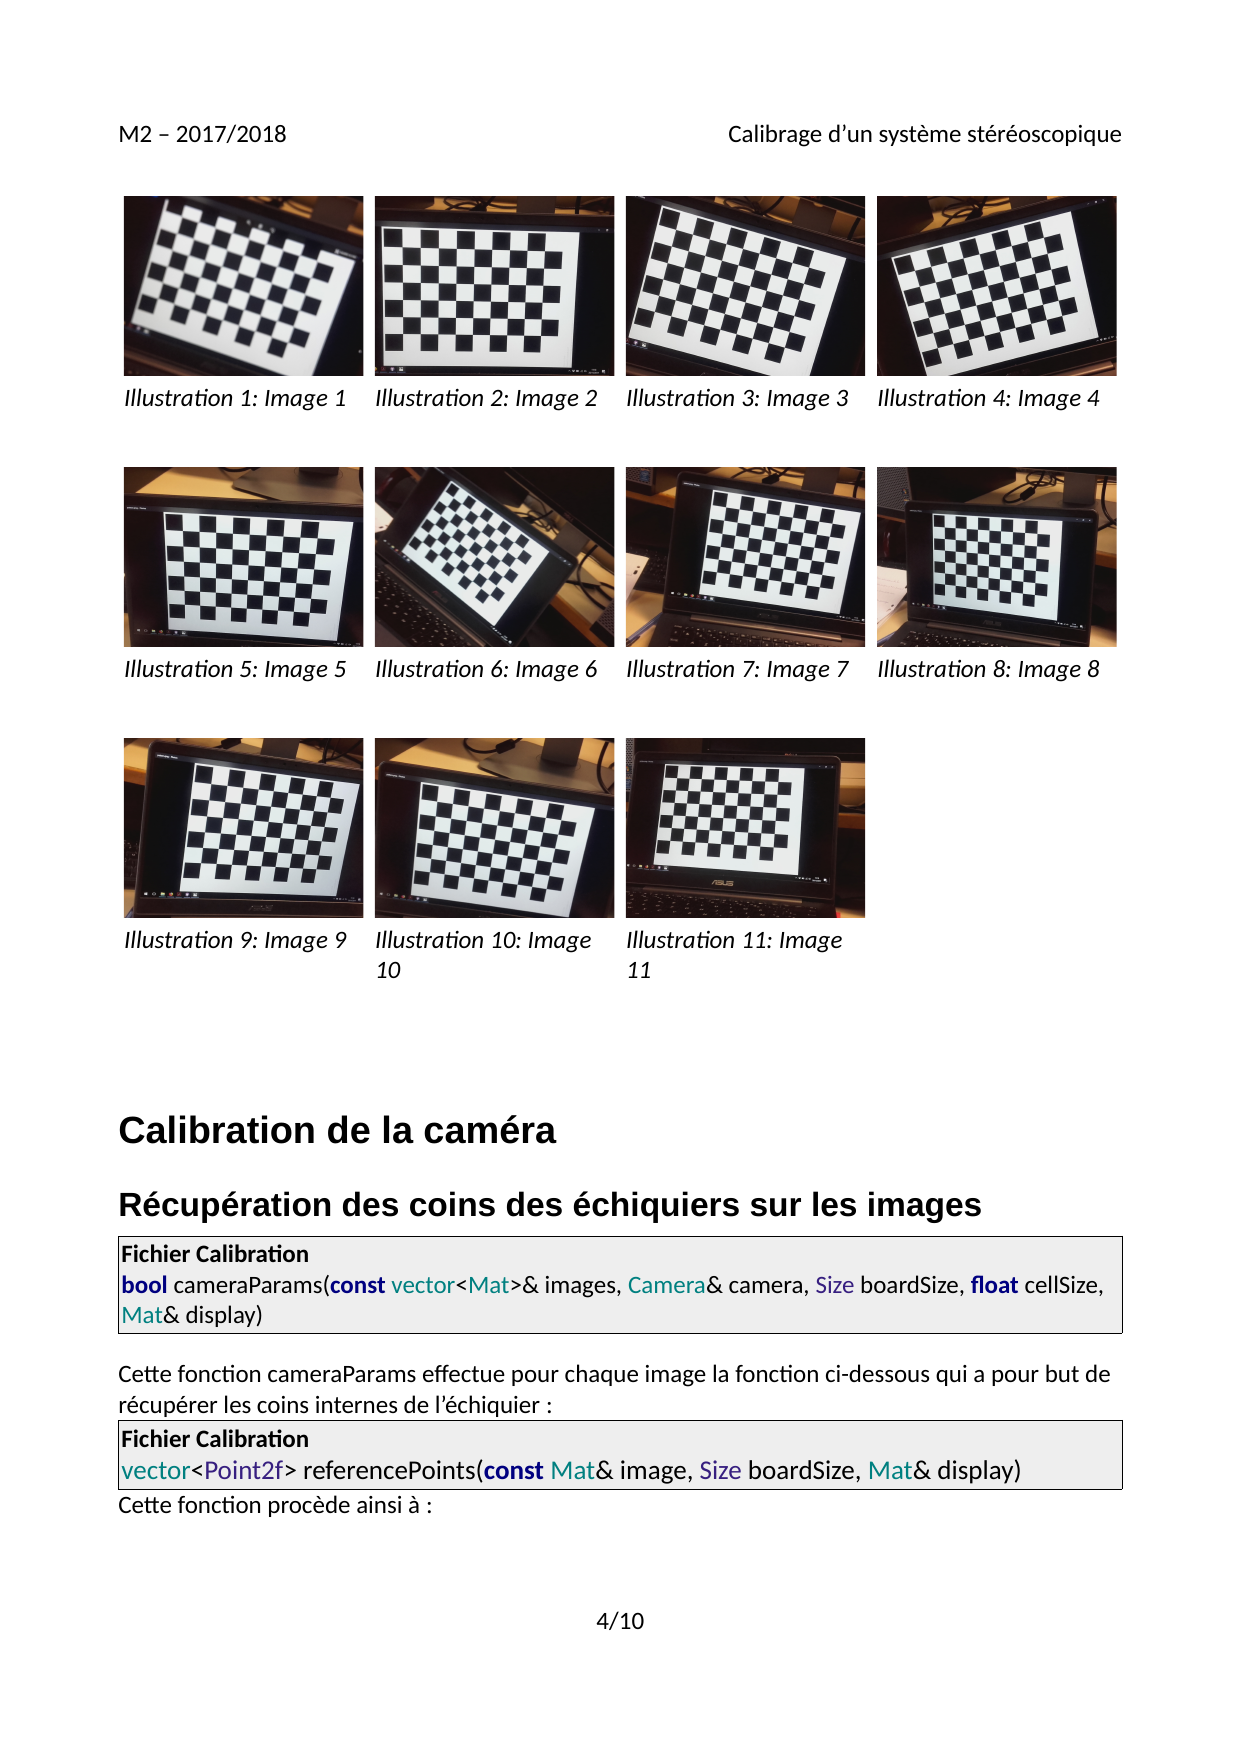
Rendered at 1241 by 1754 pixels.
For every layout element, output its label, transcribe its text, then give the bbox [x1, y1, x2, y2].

text vector<Point2f> referencePoints(const Mat& image, Size boardSize, Mat& display) [119, 1450, 1122, 1489]
subtitle Calibration de la caméra [118, 1107, 1122, 1151]
table_cell [620, 449, 871, 720]
table_cell [369, 449, 620, 720]
picture [625, 738, 866, 918]
text bool cameraParams(const vector<Mat>& images, Camera& camera, Size boardSize, float cellSize, Mat& display) [119, 1266, 1122, 1333]
subtitle Récupération des coins des échiquiers sur les images [118, 1184, 1122, 1223]
picture [625, 196, 866, 376]
text Fichier Calibration [119, 1237, 1122, 1266]
picture [625, 467, 866, 647]
table_header [118, 178, 369, 449]
picture [374, 738, 615, 918]
table_header [369, 178, 620, 449]
text Cette fonction procède ainsi à : [118, 1490, 1122, 1520]
picture [374, 467, 615, 647]
picture [123, 467, 364, 647]
picture [877, 467, 1117, 647]
table_cell [369, 720, 620, 1021]
text Cette fonction cameraParams effectue pour chaque image la fonction ci-dessous qui a pour but de récupérer les coins internes de l’échiquier : [118, 1359, 1122, 1420]
table_cell [871, 720, 1123, 1021]
picture [877, 196, 1117, 376]
table_cell [118, 449, 369, 720]
table_cell [620, 720, 871, 1021]
text Fichier Calibration [119, 1421, 1122, 1450]
table_cell [871, 449, 1123, 720]
table_header [871, 178, 1123, 449]
picture [123, 196, 364, 376]
table_cell [118, 720, 369, 1021]
table_header [620, 178, 871, 449]
picture [123, 738, 364, 918]
picture [374, 196, 615, 376]
